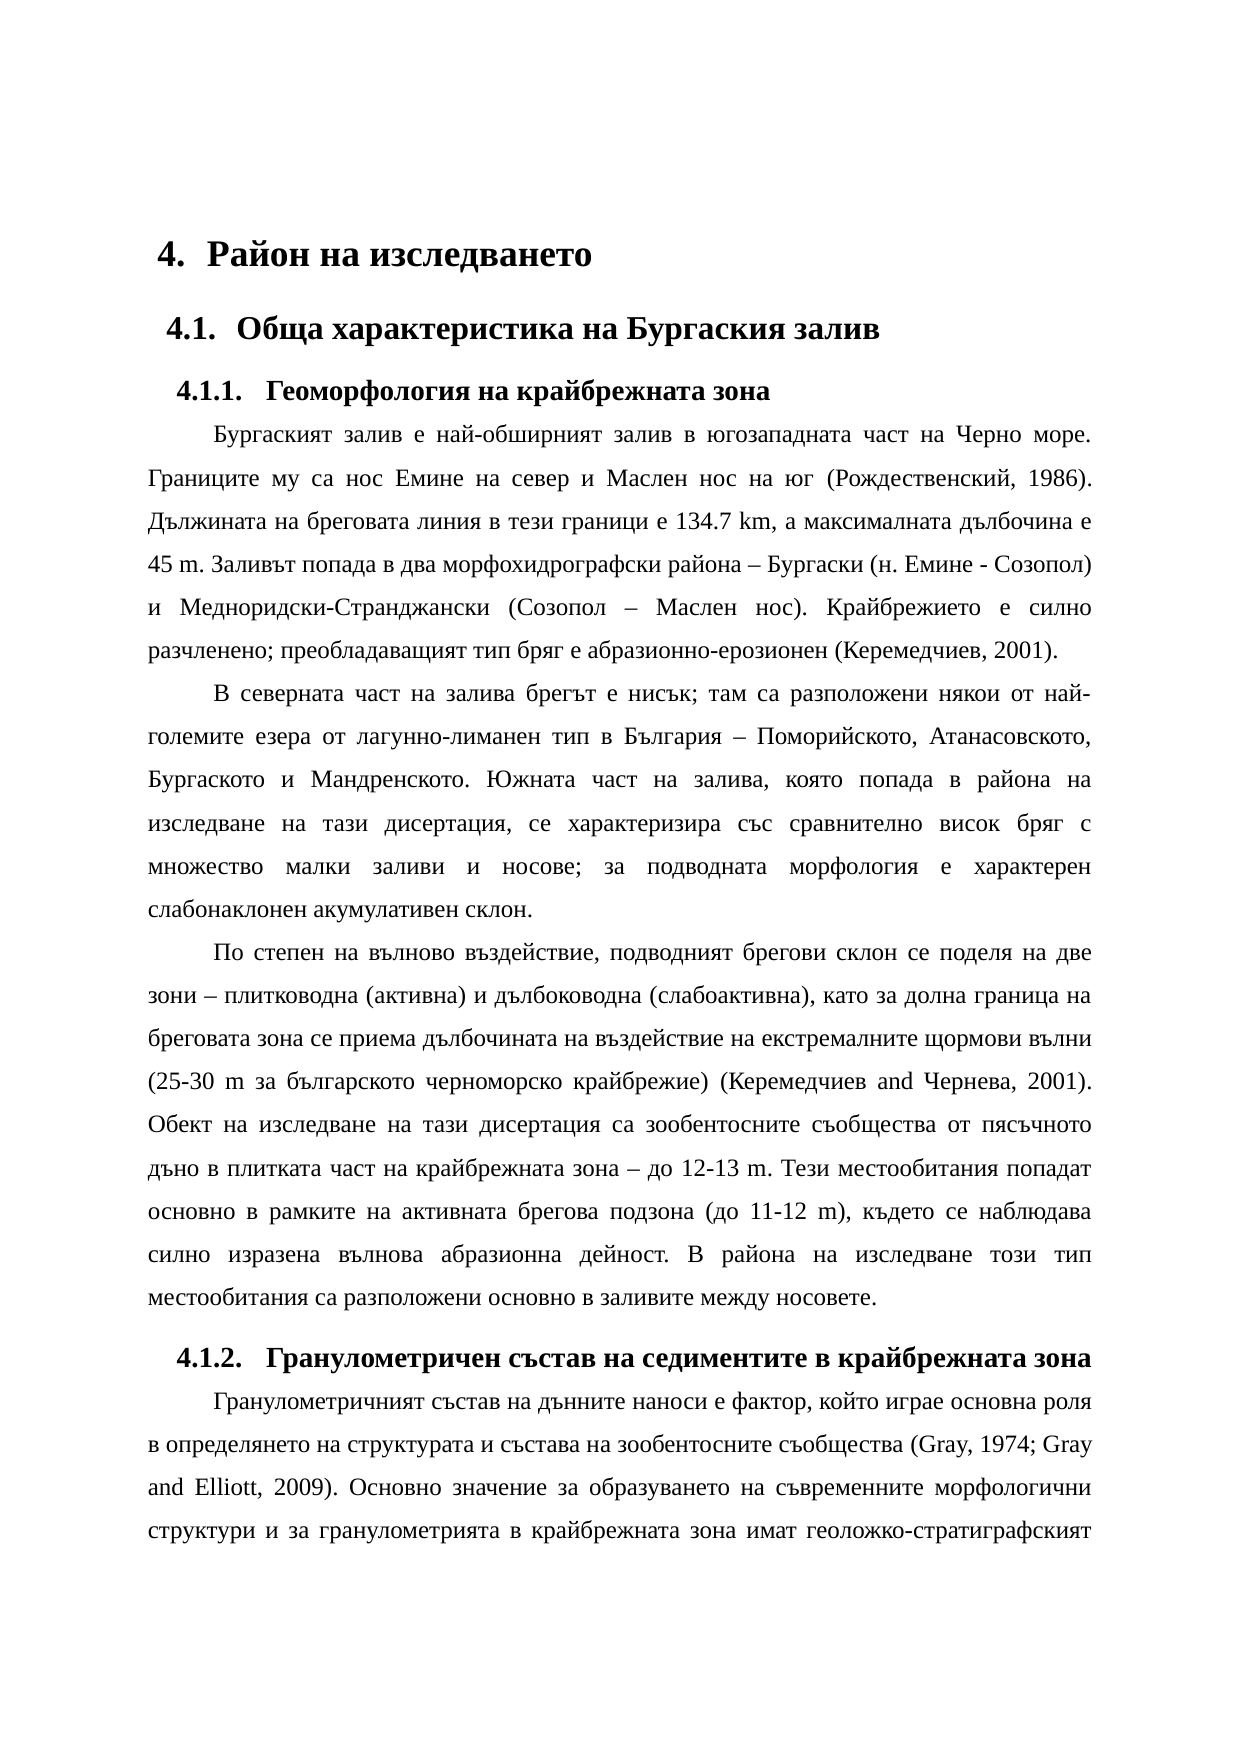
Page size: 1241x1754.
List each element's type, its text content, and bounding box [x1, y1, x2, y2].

text Бургаският залив е най-обширният залив в югозападната част на Черно море. Границите му са нос Емине на север и Маслен нос на юг (Рождественский, 1986). Дължината на бреговата линия в тези граници е 134.7 km, а максималната дълбочина е 45 m. Заливът попада в два морфохидрографски района – Бургаски (н. Емине - Созопол) и Медноридски-Странджански (Созопол – Маслен нос). Крайбрежието е силно разчленено; преобладаващият тип бряг е абразионно-ерозионен (Керемедчиев, 2001). [148, 419, 1093, 664]
subtitle Геоморфология на крайбрежната зона [242, 373, 1093, 407]
text В северната част на залива брегът е нисък; там са разположени някои от най-големите езера от лагунно-лиманен тип в България – Поморийското, Атанасовското, Бургаското и Мандренското. Южната част на залива, която попада в района на изследване на тази дисертация, се характеризира със сравнително висок бряг с множество малки заливи и носове; за подводната морфология е характерен слабонаклонен акумулативен склон. [148, 678, 1093, 923]
subtitle Обща характеристика на Бургаския залив [224, 308, 1093, 346]
subtitle Гранулометричен състав на седиментите в крайбрежната зона [242, 1340, 1093, 1373]
text Гранулометричният състав на дънните наноси е фактор, който играе основна роля в определянето на структурата и състава на зообентосните съобщества (Gray, 1974; Gray and Elliott, 2009). Основно значение за образуването на съвременните морфологични структури и за гранулометрията в крайбрежната зона имат геоложко-стратиграфският [148, 1386, 1093, 1544]
subtitle Район на изследването [185, 232, 1093, 275]
text По степен на вълново въздействие, подводният брегови склон се поделя на две зони – плитководна (активна) и дълбоководна (слабоактивна), като за долна граница на бреговата зона се приема дълбочината на въздействие на екстремалните щормови вълни (25-30 m за българското черноморско крайбрежие) (Керемедчиев and Чернева, 2001). Обект на изследване на тази дисертация са зообентосните съобщества от пясъчното дъно в плитката част на крайбрежната зона – до 12-13 m. Тези местообитания попадат основно в рамките на активната брегова подзона (до 11-12 m), където се наблюдава силно изразена вълнова абразионна дейност. В района на изследване този тип местообитания са разположени основно в заливите между носовете. [148, 937, 1093, 1311]
